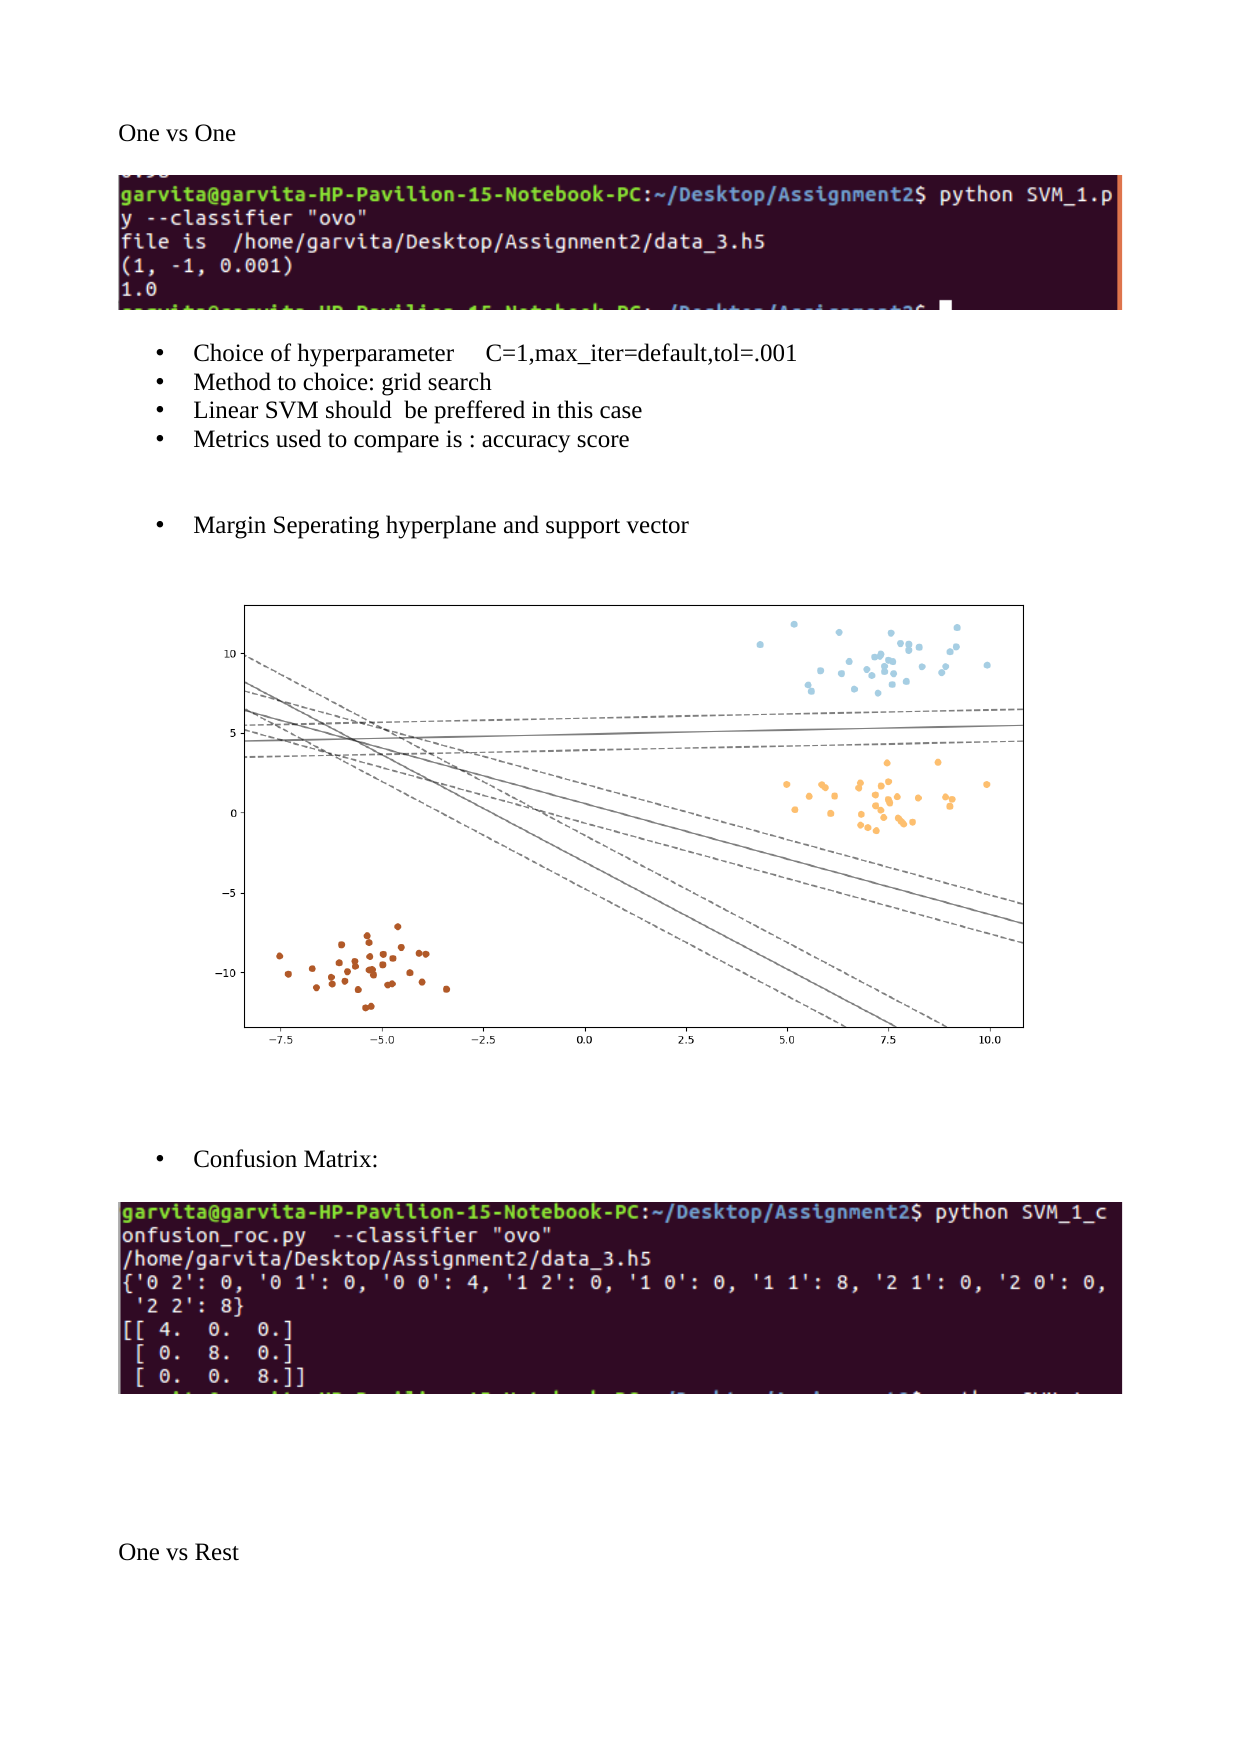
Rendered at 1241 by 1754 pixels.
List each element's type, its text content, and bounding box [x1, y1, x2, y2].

list Margin Seperating hyperplane and support vector [156, 510, 1122, 539]
list Metrics used to compare is : accuracy score [156, 424, 1122, 453]
text One vs One [118, 118, 1122, 147]
picture [118, 175, 1123, 310]
picture [118, 539, 1123, 1087]
list Confusion Matrix: [156, 1144, 1122, 1173]
text One vs Rest [118, 1537, 1122, 1566]
picture [118, 1202, 1123, 1394]
list Linear SVM should be preffered in this case [156, 395, 1122, 424]
list Choice of hyperparameter C=1,max_iter=default,tol=.001 [156, 338, 1122, 367]
list Method to choice: grid search [156, 367, 1122, 395]
